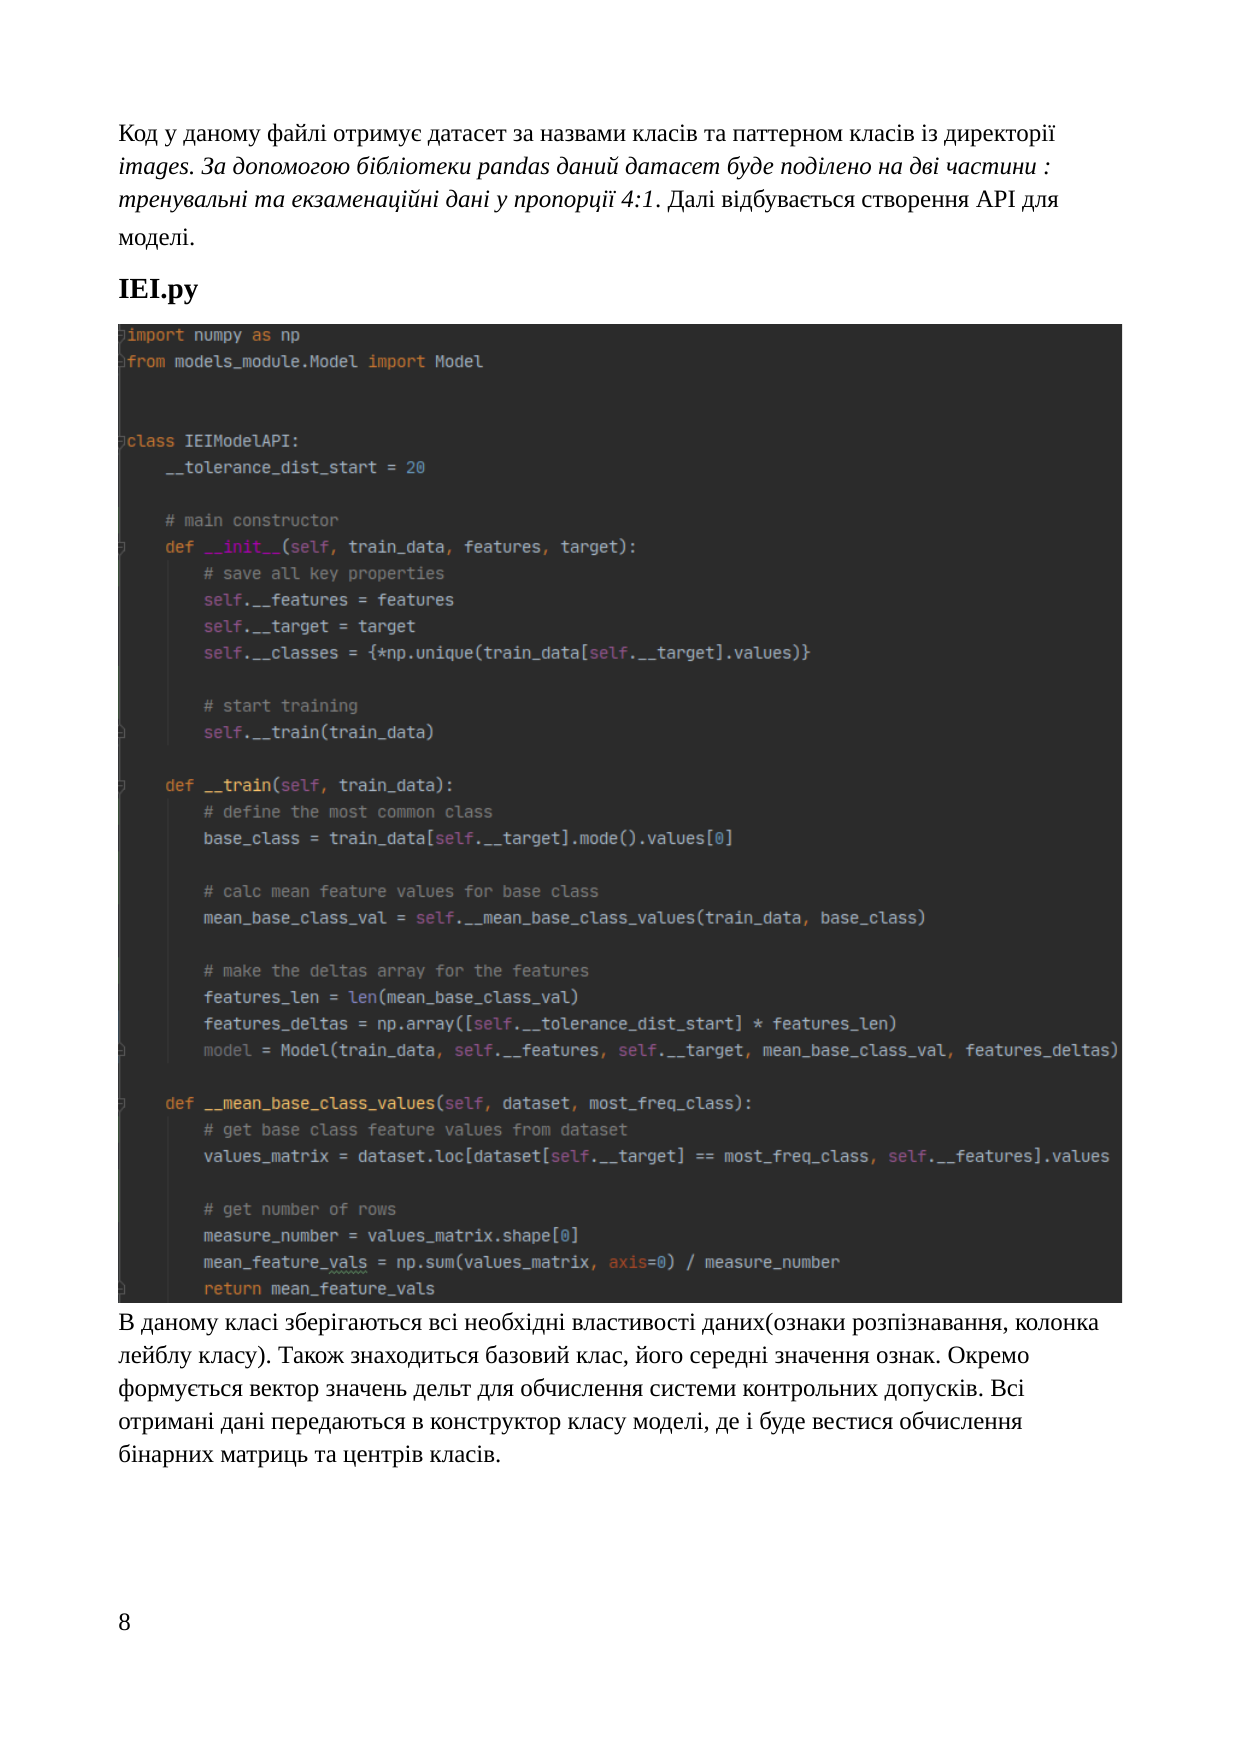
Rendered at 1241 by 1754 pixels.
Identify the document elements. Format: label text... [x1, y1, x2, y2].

text IEI.py [118, 271, 1122, 304]
picture [118, 324, 1123, 1303]
text Код у даному файлі отримує датасет за назвами класів та паттерном класів із директорії images. За допомогою бібліотеки pandas даний датасет буде поділено на дві частини : тренувальні та екзаменаційні дані у пропорції 4:1. Далі відбувається створення API для моделі. [118, 118, 1122, 251]
text В даному класі зберігаються всі необхідні властивості даних(ознаки розпізнавання, колонка лейблу класу). Також знаходиться базовий клас, його середні значення ознак. Окремо формується вектор значень дельт для обчислення системи контрольних допусків. Всі отримані дані передаються в конструктор класу моделі, де і буде вестися обчислення бінарних матриць та центрів класів. [118, 1303, 1122, 1468]
